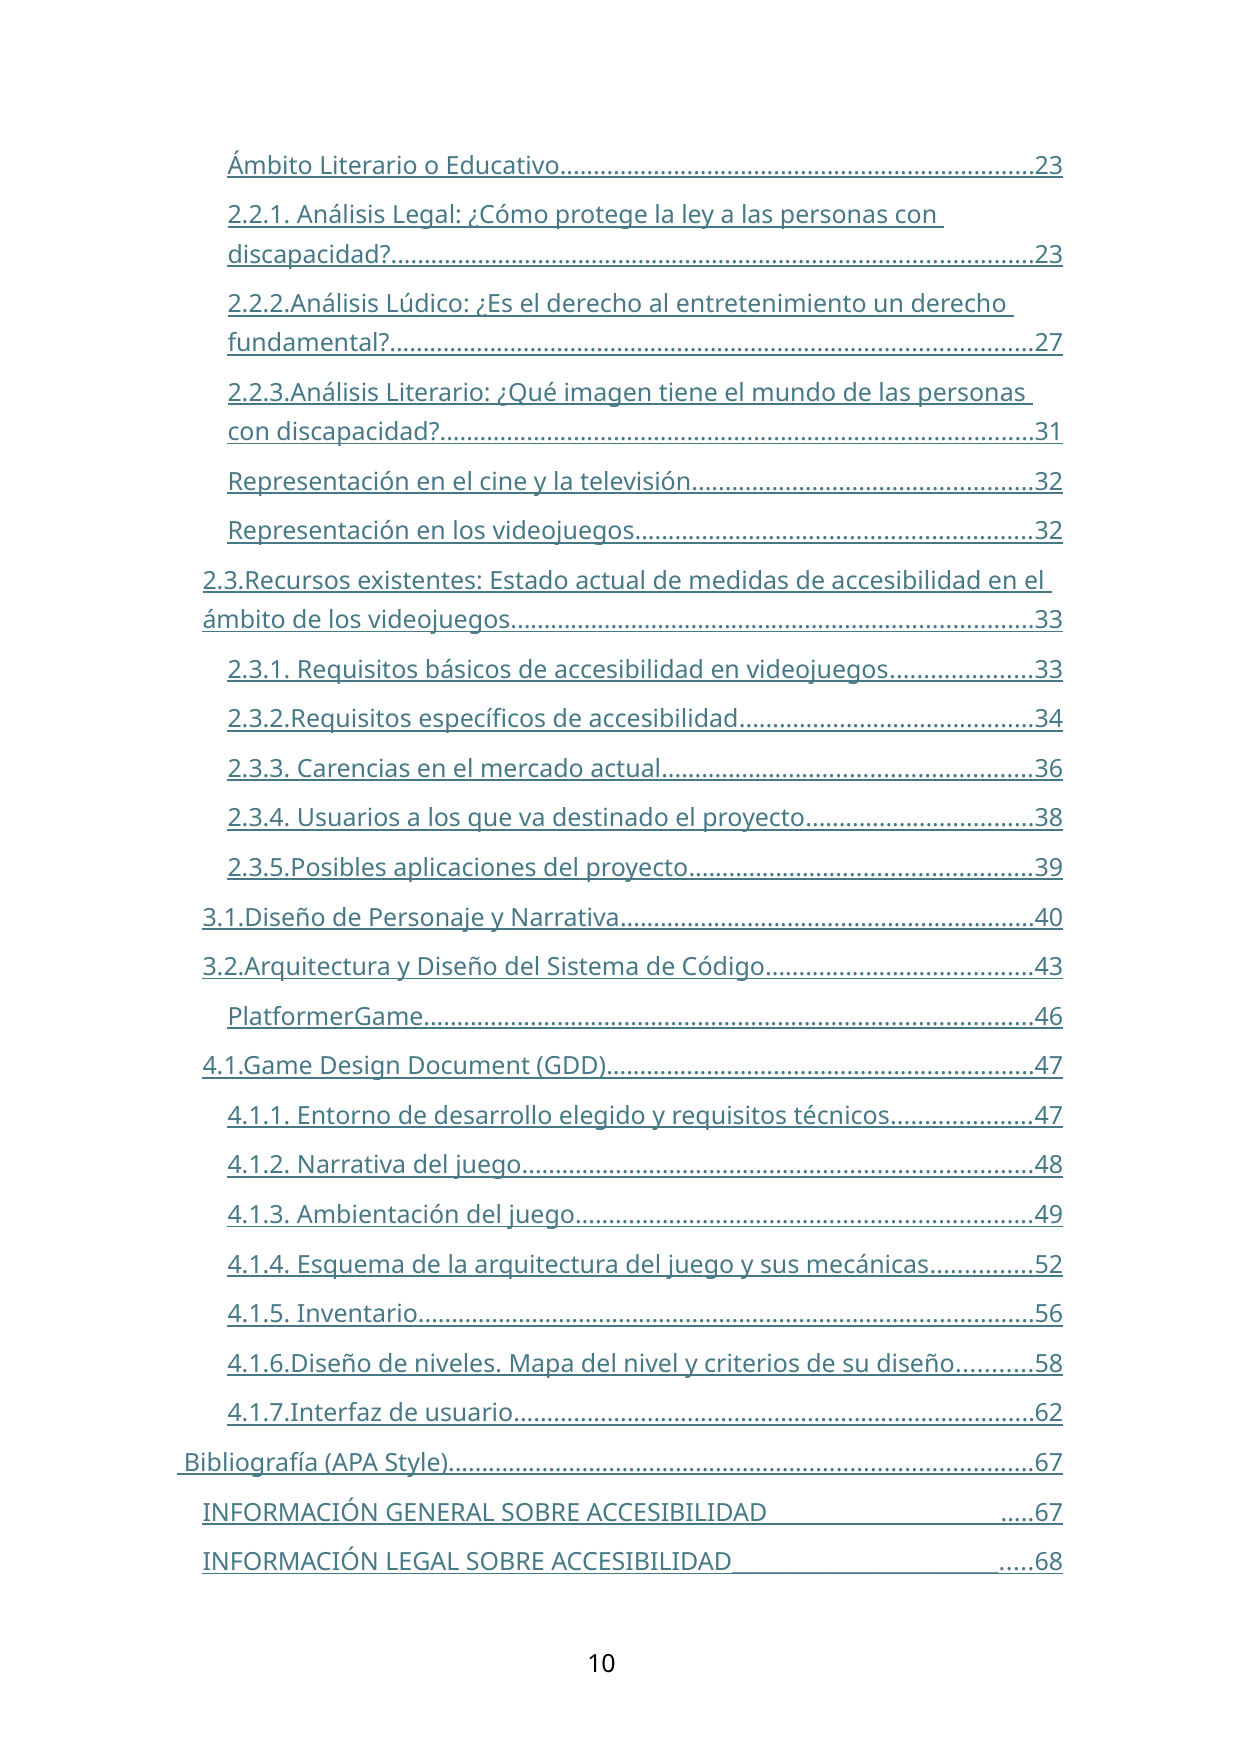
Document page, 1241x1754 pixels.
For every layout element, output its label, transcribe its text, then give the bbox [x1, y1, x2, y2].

text 2.3.4. Usuarios a los que va destinado el proyecto 38 [227, 800, 1063, 829]
text 2.3.2.Requisitos específicos de accesibilidad 34 [227, 701, 1063, 730]
text 2.2.3.Análisis Literario: ¿Qué imagen tiene el mundo de las personas con discapacidad? 31 [227, 375, 1063, 443]
text Representación en los videojuegos 32 [227, 513, 1063, 542]
text 2.3.5.Posibles aplicaciones del proyecto 39 [227, 850, 1063, 878]
text Representación en el cine y la televisión 32 [227, 463, 1063, 492]
text INFORMACIÓN LEGAL SOBRE ACCESIBILIDAD________________________ 68 [202, 1544, 1063, 1573]
text Bibliografía (APA Style) 67 [177, 1445, 1063, 1473]
text [227, 880, 1063, 884]
text [227, 1227, 1063, 1231]
text [227, 178, 1063, 182]
text 4.1.4. Esquema de la arquitectura del juego y sus mecánicas 52 [227, 1246, 1063, 1275]
text 4.1.3. Ambientación del juego 49 [227, 1197, 1063, 1226]
text INFORMACIÓN GENERAL SOBRE ACCESIBILIDAD_____________________ 67 [202, 1494, 1063, 1523]
text 4.1.2. Narrativa del juego 48 [227, 1147, 1063, 1176]
text 3.2.Arquitectura y Diseño del Sistema de Código 43 [202, 949, 1063, 978]
text 4.1.5. Inventario 56 [227, 1296, 1063, 1325]
text [202, 632, 1063, 636]
text 4.1.1. Entorno de desarrollo elegido y requisitos técnicos 47 [227, 1098, 1063, 1126]
text 2.3.1. Requisitos básicos de accesibilidad en videojuegos 33 [227, 651, 1063, 680]
text [227, 444, 1063, 448]
text PlatformerGame 46 [227, 998, 1063, 1027]
text 2.3.3. Carencias en el mercado actual 36 [227, 751, 1063, 779]
text 4.1.Game Design Document (GDD) 47 [202, 1048, 1063, 1077]
text 2.2.1. Análisis Legal: ¿Cómo protege la ley a las personas con discapacidad? 23 [227, 197, 1063, 265]
text 4.1.6.Diseño de niveles. Mapa del nivel y criterios de su diseño 58 [227, 1346, 1063, 1374]
text [177, 1475, 1063, 1479]
text 2.3.Recursos existentes: Estado actual de medidas de accesibilidad en el ámbito de los videojuegos 33 [202, 563, 1063, 631]
text 3.1.Diseño de Personaje y Narrativa 40 [202, 899, 1063, 928]
text 2.2.2.Análisis Lúdico: ¿Es el derecho al entretenimiento un derecho fundamental? 27 [227, 286, 1063, 354]
text Ámbito Literario o Educativo 23 [227, 148, 1063, 176]
text [227, 1128, 1063, 1132]
text [202, 1574, 1063, 1578]
text [202, 979, 1063, 983]
text 4.1.7.Interfaz de usuario 62 [227, 1395, 1063, 1424]
